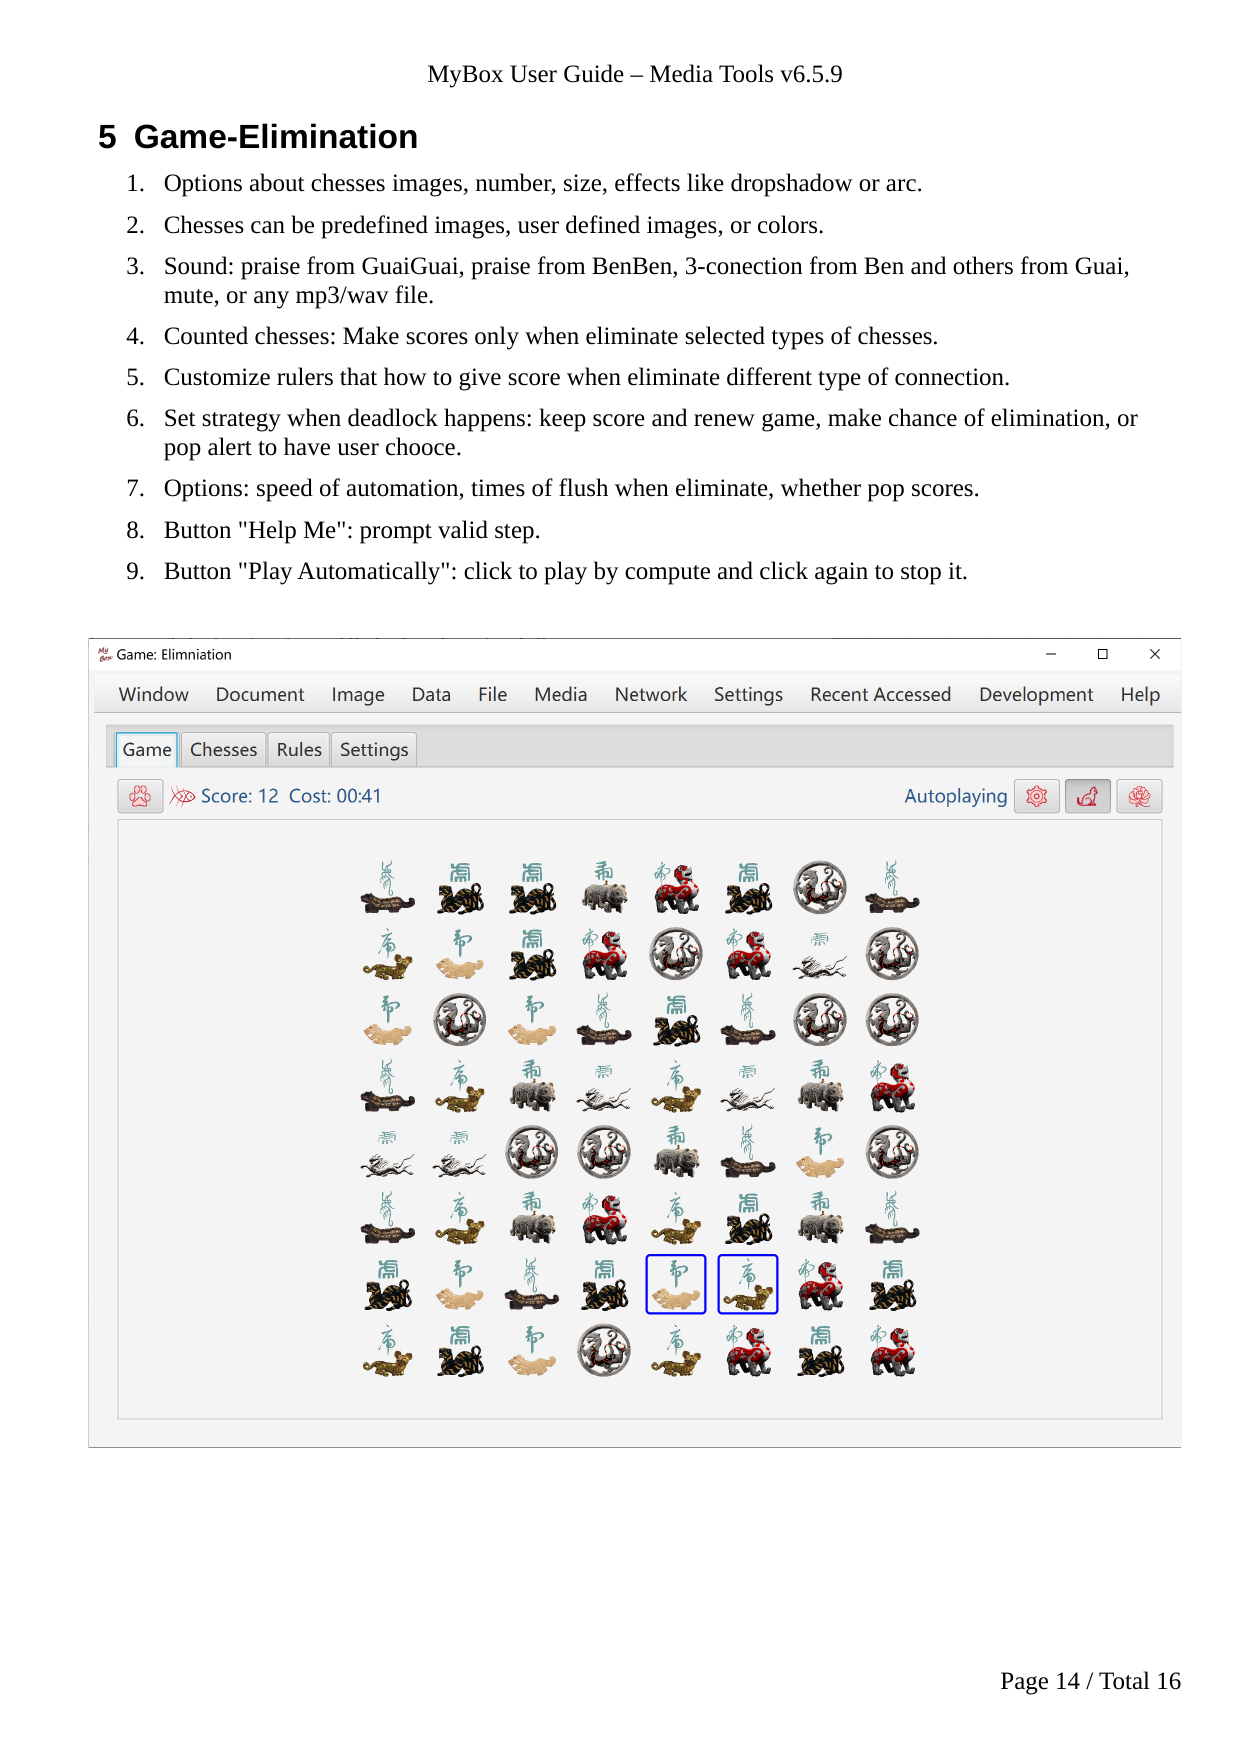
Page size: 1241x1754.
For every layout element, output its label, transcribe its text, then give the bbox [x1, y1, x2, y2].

list Options about chesses images, number, size, effects like dropshadow or arc. [126, 168, 1181, 197]
picture [88, 638, 1182, 1448]
list Button "Play Automatically": click to play by compute and click again to stop it. [126, 556, 1181, 585]
list Counted chesses: Make scores only when eliminate selected types of chesses. [126, 321, 1181, 350]
list Chesses can be predefined images, user defined images, or colors. [126, 210, 1181, 238]
list Set strategy when deadlock happens: keep score and renew game, make chance of elimination, or pop alert to have user chooce. [126, 403, 1181, 461]
list Options: speed of automation, times of flush when eliminate, whether pop scores. [126, 473, 1181, 502]
list Customize rulers that how to give score when eliminate different type of connection. [126, 362, 1181, 391]
list Button "Help Me": prompt valid step. [126, 515, 1181, 543]
list Sound: praise from GuaiGuai, praise from BenBen, 3-conection from Ben and others from Guai, mute, or any mp3/wav file. [126, 251, 1181, 308]
subtitle Game-Elimination [88, 117, 1181, 156]
